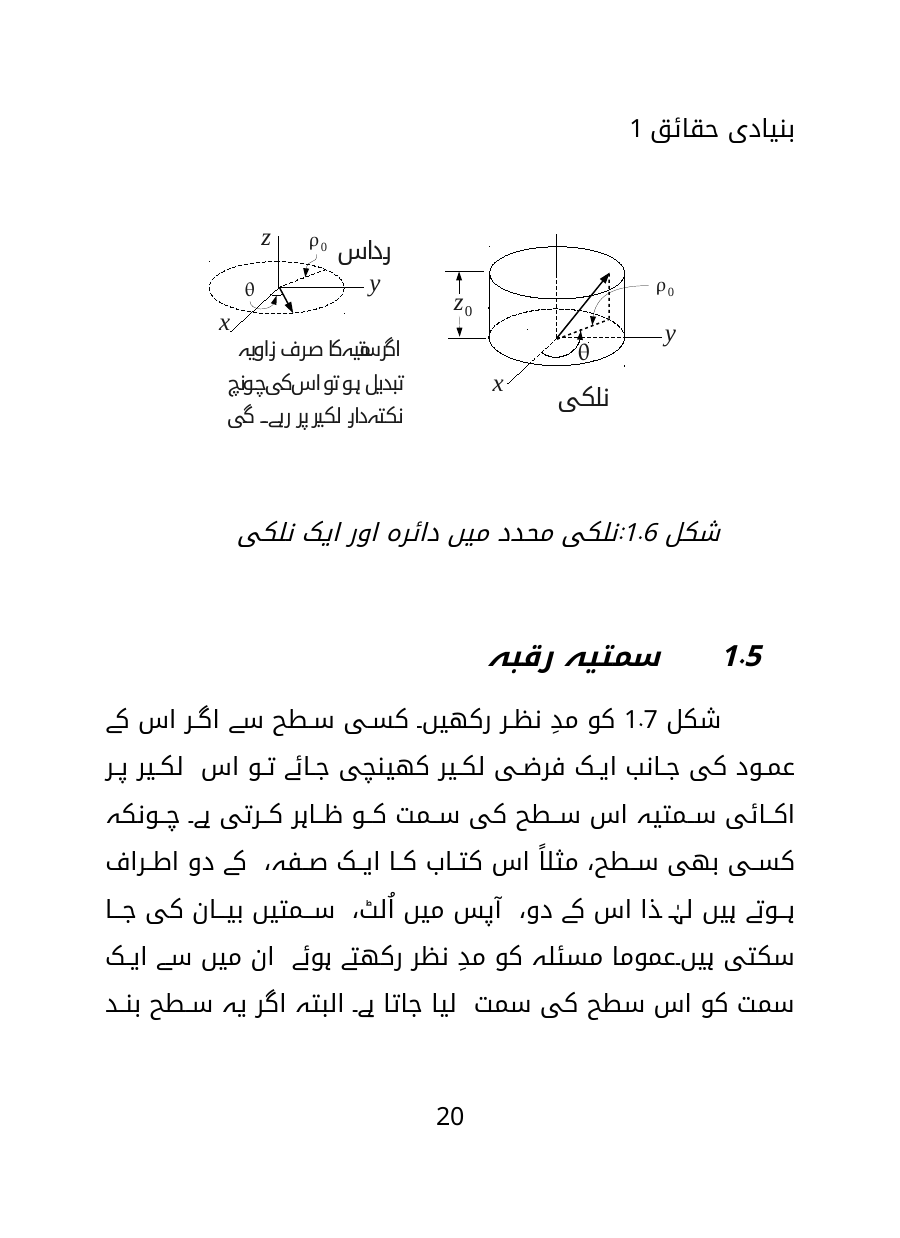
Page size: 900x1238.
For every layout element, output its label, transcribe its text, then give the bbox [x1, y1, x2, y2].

subtitle سمتیہ رقبہ [105, 628, 720, 684]
text شکل 1.7 کو مدِ نظر رکھیں۔ کسی سطح سے اگر اس کے عمود کی جانب ایک فرضی لکیر کھینچی جائے تو اس لکیر پر اکائی سمتیہ اس سطح کی سمت کو ظاہر کرتی ہے۔ چونکہ کسی بھی سطح، مثلاً اس کتاب کا ایک صفہ، کے دو اطراف ہوتے ہیں لہٰذا اس کے دو، آپس میں اُلٹ، سمتیں بیان کی جا سکتی ہیں۔عموما مسئلہ کو مدِ نظر رکھتے ہوئے ان میں سے ایک سمت کو اس سطح کی سمت لیا جاتا ہے۔ البتہ اگر یہ سطح بند سطح ہو ، مثلاً گیند کی شکل کا ہو، تب باہر جانب کو ہی اس سطح کی سمت لیا جاتا ہے۔ شکل میں اُوپر کی سطح کا رقبہہے اور اس کی سمت ہے۔ لہٰذا سمتیہ کا طول، ہے اور اس کی سمت ہے یعنی [105, 696, 795, 1028]
text شکل 1.6:نلکی محدد میں دائرہ اور ایک نلکی [180, 195, 720, 557]
